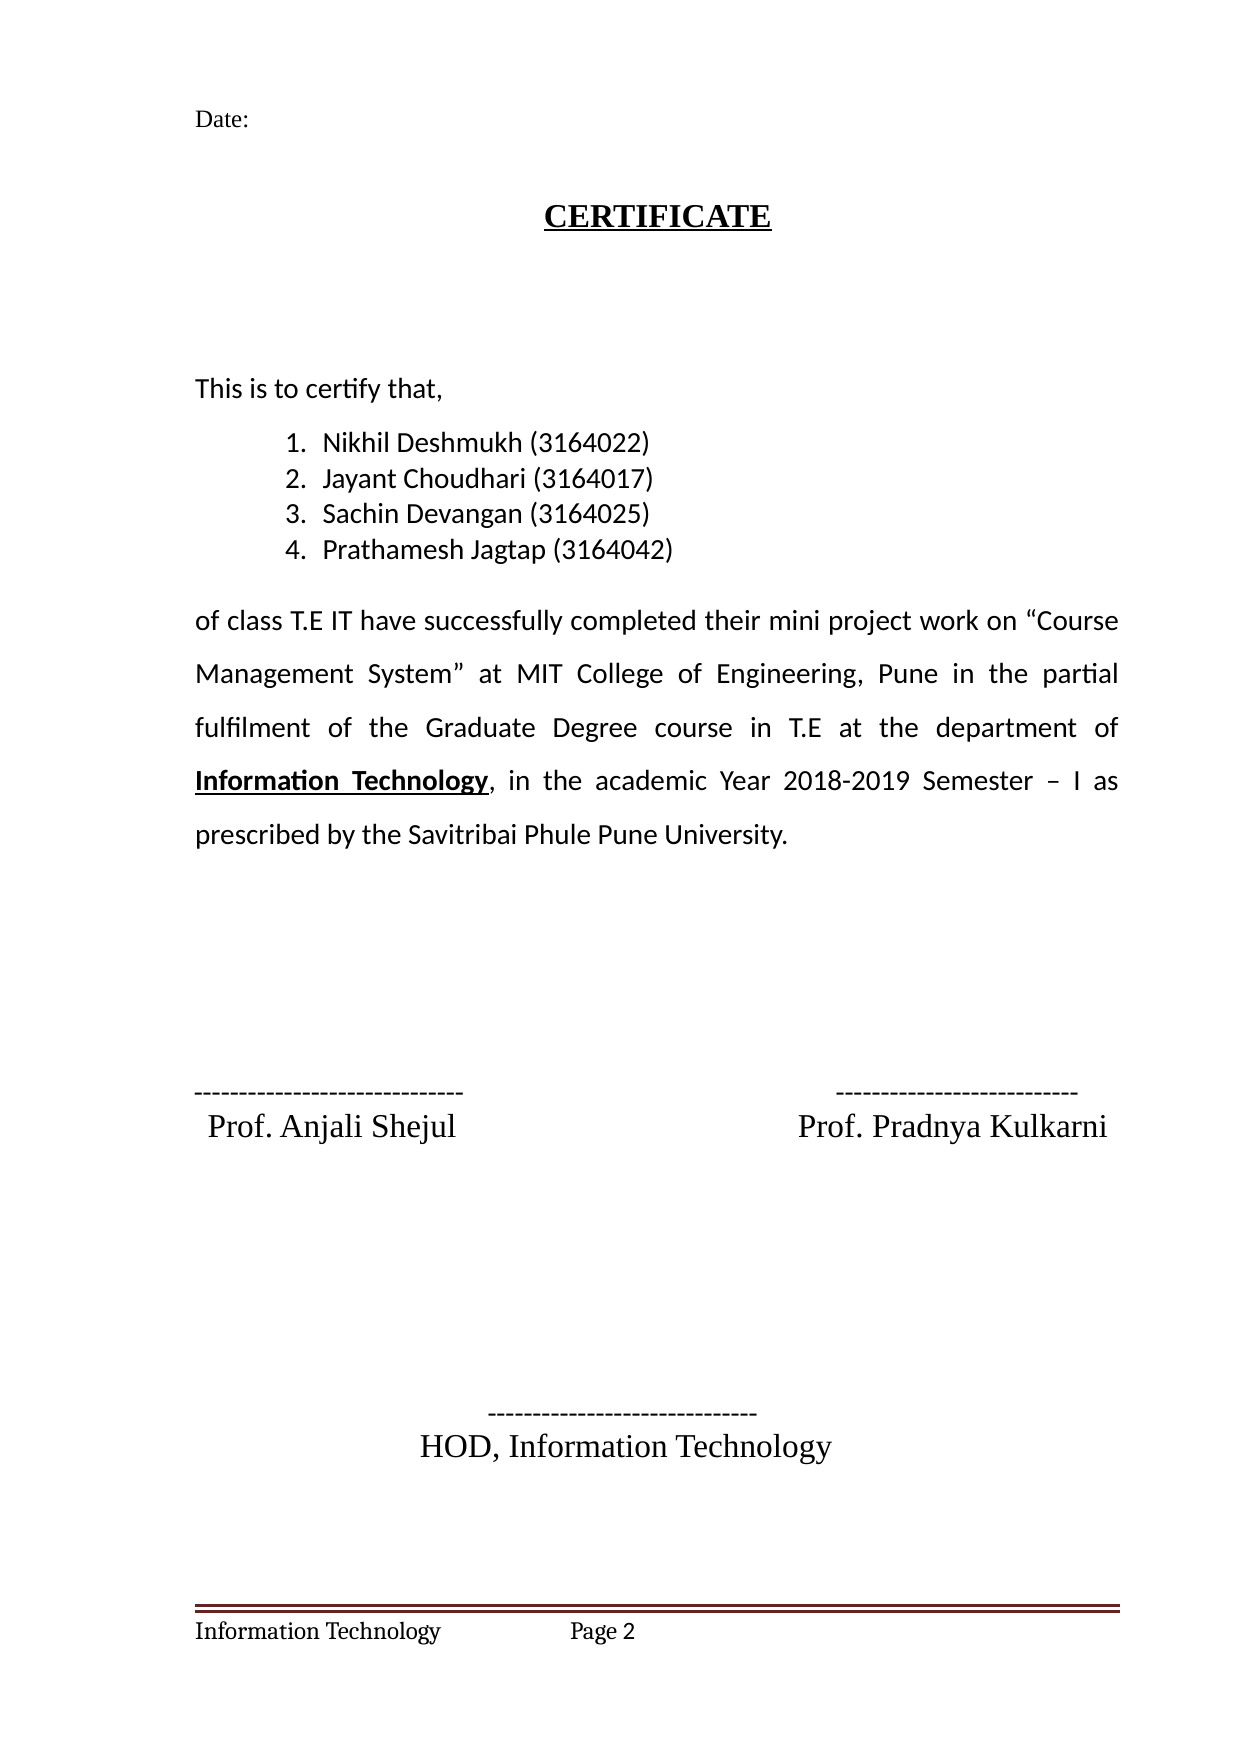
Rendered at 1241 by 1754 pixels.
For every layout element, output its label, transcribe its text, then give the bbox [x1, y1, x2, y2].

text Date: [195, 100, 1120, 133]
text ------------------------------ --------------------------- [193, 1076, 1120, 1107]
list Sachin Devangan (3164025) [285, 495, 1120, 531]
subtitle Prof. Anjali Shejul Prof. Pradnya Kulkarni [195, 1107, 1120, 1145]
text HOD, Information Technology [193, 1427, 1058, 1465]
text This is to certify that, [195, 371, 1120, 406]
list Prathamesh Jagtap (3164042) [285, 531, 1120, 567]
text CERTIFICATE [195, 196, 1120, 234]
list Jayant Choudhari (3164017) [285, 460, 1120, 495]
text ------------------------------ [193, 1396, 1058, 1427]
text of class T.E IT have successfully completed their mini project work on “Course Management System” at MIT College of Engineering, Pune in the partial fulfilment of the Graduate Degree course in T.E at the department of Information Technology, in the academic Year 2018-2019 Semester – I as prescribed by the Savitribai Phule Pune University. [195, 602, 1120, 852]
list Nikhil Deshmukh (3164022) [285, 424, 1120, 460]
